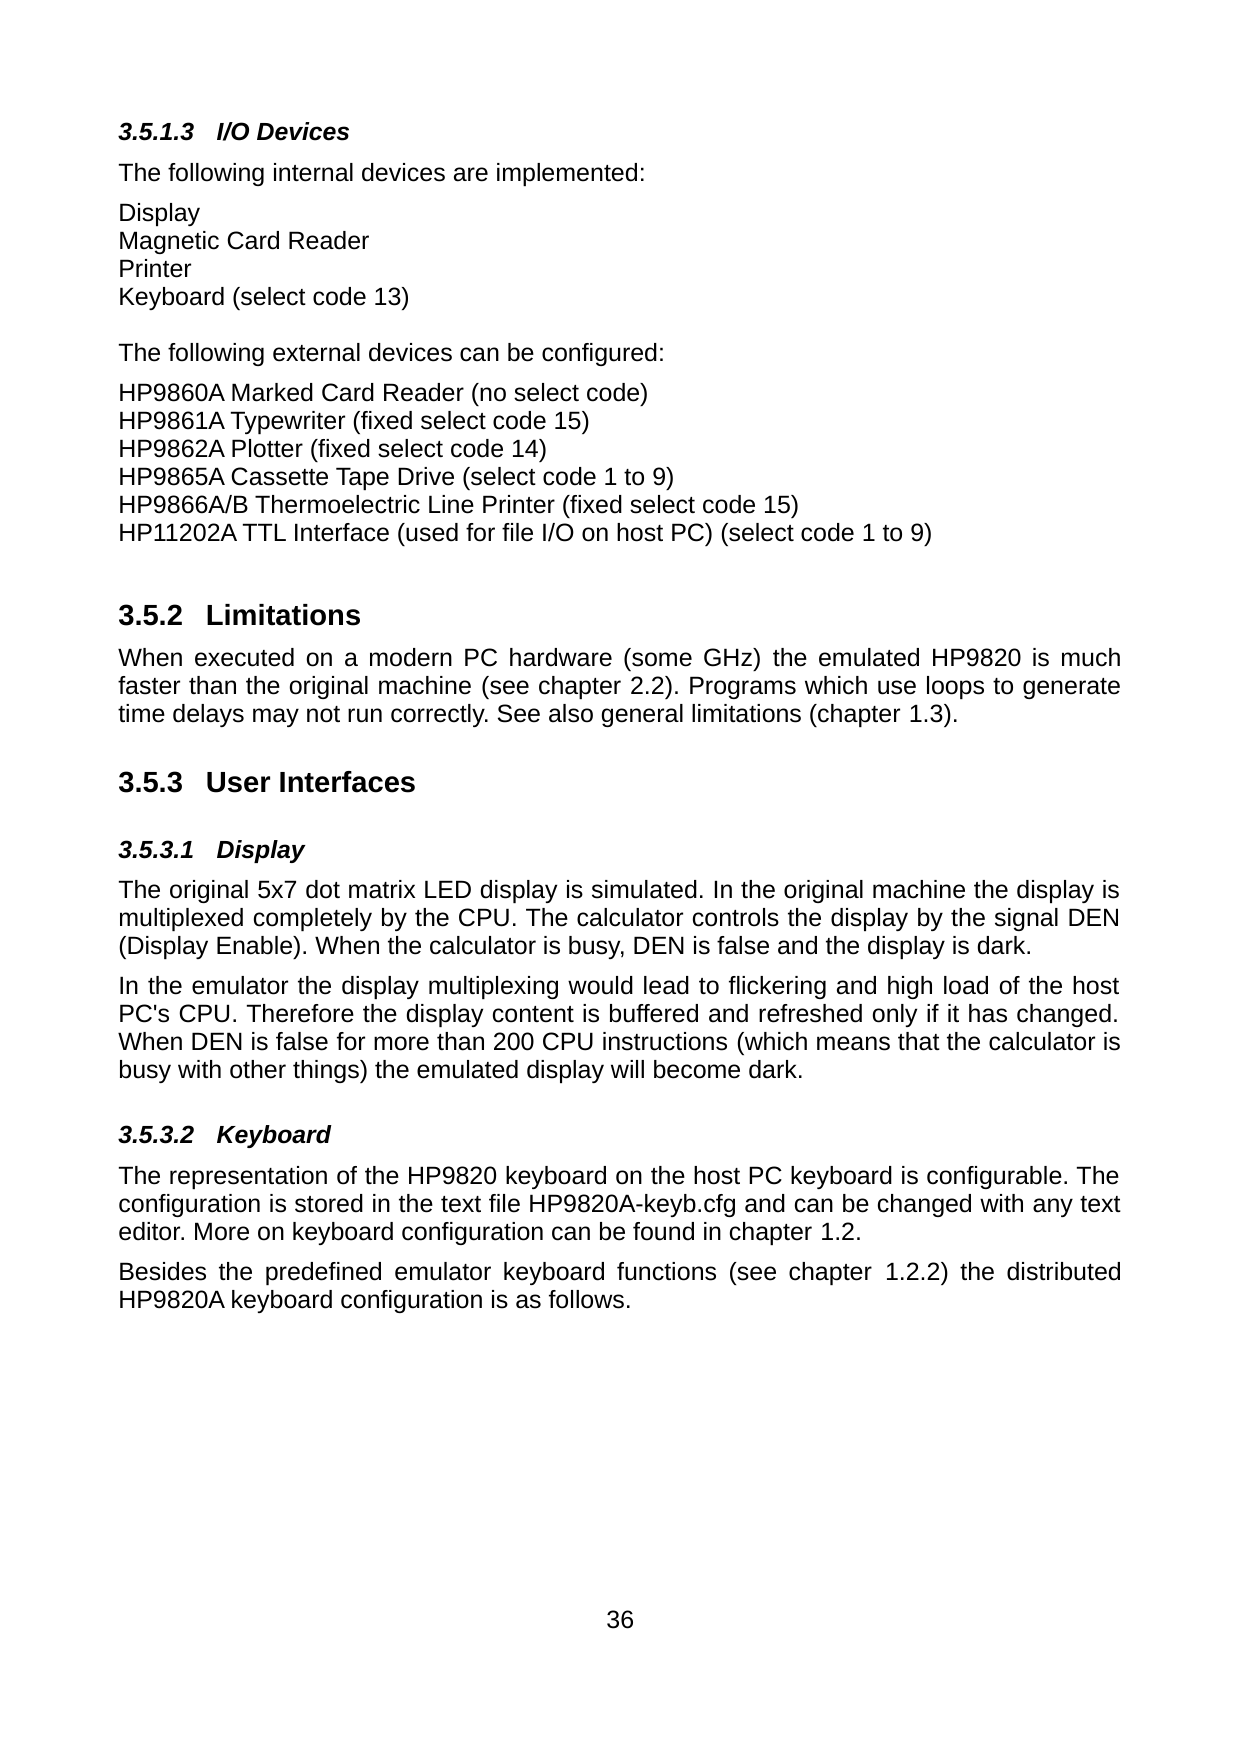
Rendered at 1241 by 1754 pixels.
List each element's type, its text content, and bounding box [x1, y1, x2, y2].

text HP9862A Plotter (fixed select code 14) [118, 434, 1122, 462]
text Keyboard (select code 13) [118, 282, 1122, 310]
subtitle Display [118, 836, 1122, 863]
subtitle Keyboard [118, 1121, 1122, 1149]
text When executed on a modern PC hardware (some GHz) the emulated HP9820 is much faster than the original machine (see chapter 2.2). Programs which use loops to generate time delays may not run correctly. See also general limitations (chapter 1.3). [118, 644, 1122, 728]
text Besides the predefined emulator keyboard functions (see chapter 1.2.2) the distributed HP9820A keyboard configuration is as follows. [118, 1258, 1122, 1313]
text The following external devices can be configured: [118, 338, 1122, 366]
text The following internal devices are implemented: [118, 158, 1122, 186]
subtitle I/O Devices [118, 118, 1122, 146]
text HP9866A/B Thermoelectric Line Printer (fixed select code 15) [118, 490, 1122, 518]
text In the emulator the display multiplexing would lead to flickering and high load of the host PC's CPU. Therefore the display content is buffered and refreshed only if it has changed. When DEN is false for more than 200 CPU instructions (which means that the calculator is busy with other things) the emulated display will become dark. [118, 972, 1122, 1084]
text The representation of the HP9820 keyboard on the host PC keyboard is configurable. The configuration is stored in the text file HP9820A-keyb.cfg and can be changed with any text editor. More on keyboard configuration can be found in chapter 1.2. [118, 1161, 1122, 1245]
text HP9861A Typewriter (fixed select code 15) [118, 407, 1122, 434]
text Magnetic Card Reader [118, 227, 1122, 254]
text HP11202A TTL Interface (used for file I/O on host PC) (select code 1 to 9) [118, 518, 1122, 546]
text Display [118, 199, 1122, 227]
subtitle Limitations [118, 599, 1122, 632]
text HP9865A Cassette Tape Drive (select code 1 to 9) [118, 462, 1122, 490]
text HP9860A Marked Card Reader (no select code) [118, 379, 1122, 407]
subtitle User Interfaces [118, 766, 1122, 798]
text Printer [118, 254, 1122, 282]
text The original 5x7 dot matrix LED display is simulated. In the original machine the display is multiplexed completely by the CPU. The calculator controls the display by the signal DEN (Display Enable). When the calculator is busy, DEN is false and the display is dark. [118, 876, 1122, 959]
